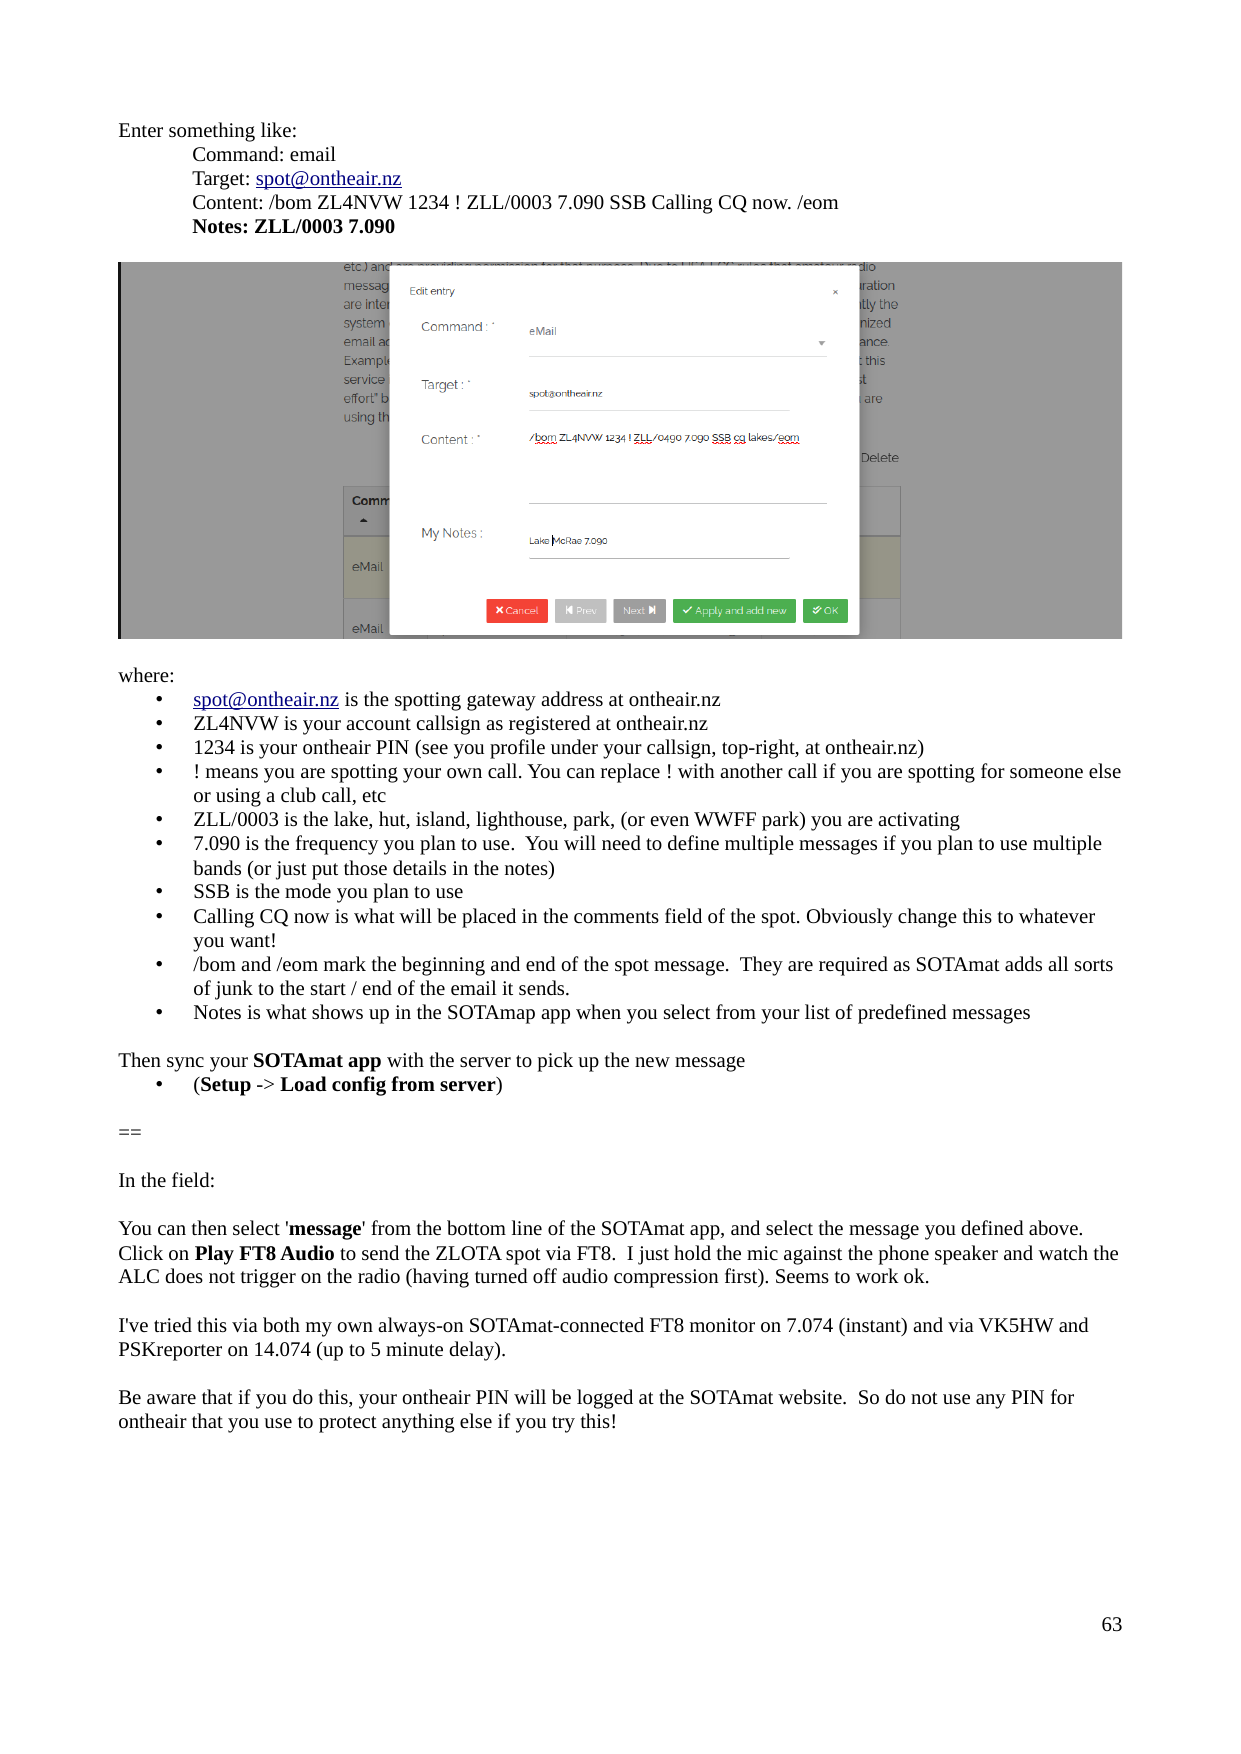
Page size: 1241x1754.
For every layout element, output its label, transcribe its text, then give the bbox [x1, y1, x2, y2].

text You can then select 'message' from the bottom line of the SOTAmat app, and select the message you defined above. Click on Play FT8 Audio to send the ZLOTA spot via FT8. I just hold the mic against the phone speaker and watch the ALC does not trigger on the radio (having turned off audio compression first). Seems to work ok. [118, 1216, 1122, 1288]
text Notes: ZLL/0003 7.090 [118, 214, 1122, 238]
list 7.090 is the frequency you plan to use. You will need to define multiple messages if you plan to use multiple bands (or just put those details in the notes) [156, 831, 1122, 879]
list 1234 is your ontheair PIN (see you profile under your callsign, top-right, at ontheair.nz) [156, 735, 1122, 759]
text Enter something like: [118, 118, 1122, 142]
text Target: spot@ontheair.nz [118, 166, 1122, 190]
text Command: email [118, 142, 1122, 166]
list spot@ontheair.nz is the spotting gateway address at ontheair.nz [156, 687, 1122, 711]
list Notes is what shows up in the SOTAmap app when you select from your list of predefined messages [156, 1000, 1122, 1024]
text I've tried this via both my own always-on SOTAmat-connected FT8 monitor on 7.074 (instant) and via VK5HW and PSKreporter on 14.074 (up to 5 minute delay). [118, 1313, 1122, 1361]
list ! means you are spotting your own call. You can replace ! with another call if you are spotting for someone else or using a club call, etc [156, 759, 1122, 807]
text where: [118, 663, 1122, 687]
list /bom and /eom mark the beginning and end of the spot message. They are required as SOTAmat adds all sorts of junk to the start / end of the email it sends. [156, 952, 1122, 1000]
list ZL4NVW is your account callsign as registered at ontheair.nz [156, 711, 1122, 735]
text Be aware that if you do this, your ontheair PIN will be logged at the SOTAmat website. So do not use any PIN for ontheair that you use to protect anything else if you try this! [118, 1385, 1122, 1433]
text == [118, 1120, 1122, 1144]
list Calling CQ now is what will be placed in the comments field of the spot. Obviously change this to whatever you want! [156, 903, 1122, 952]
list SSB is the mode you plan to use [156, 879, 1122, 903]
list ZLL/0003 is the lake, hut, island, lighthouse, park, (or even WWFF park) you are activating [156, 807, 1122, 831]
picture [118, 262, 1123, 639]
text In the field: [118, 1168, 1122, 1192]
text Content: /bom ZL4NVW 1234 ! ZLL/0003 7.090 SSB Calling CQ now. /eom [118, 190, 1122, 214]
list (Setup -> Load config from server) [156, 1072, 1122, 1096]
text Then sync your SOTAmat app with the server to pick up the new message [118, 1048, 1122, 1072]
